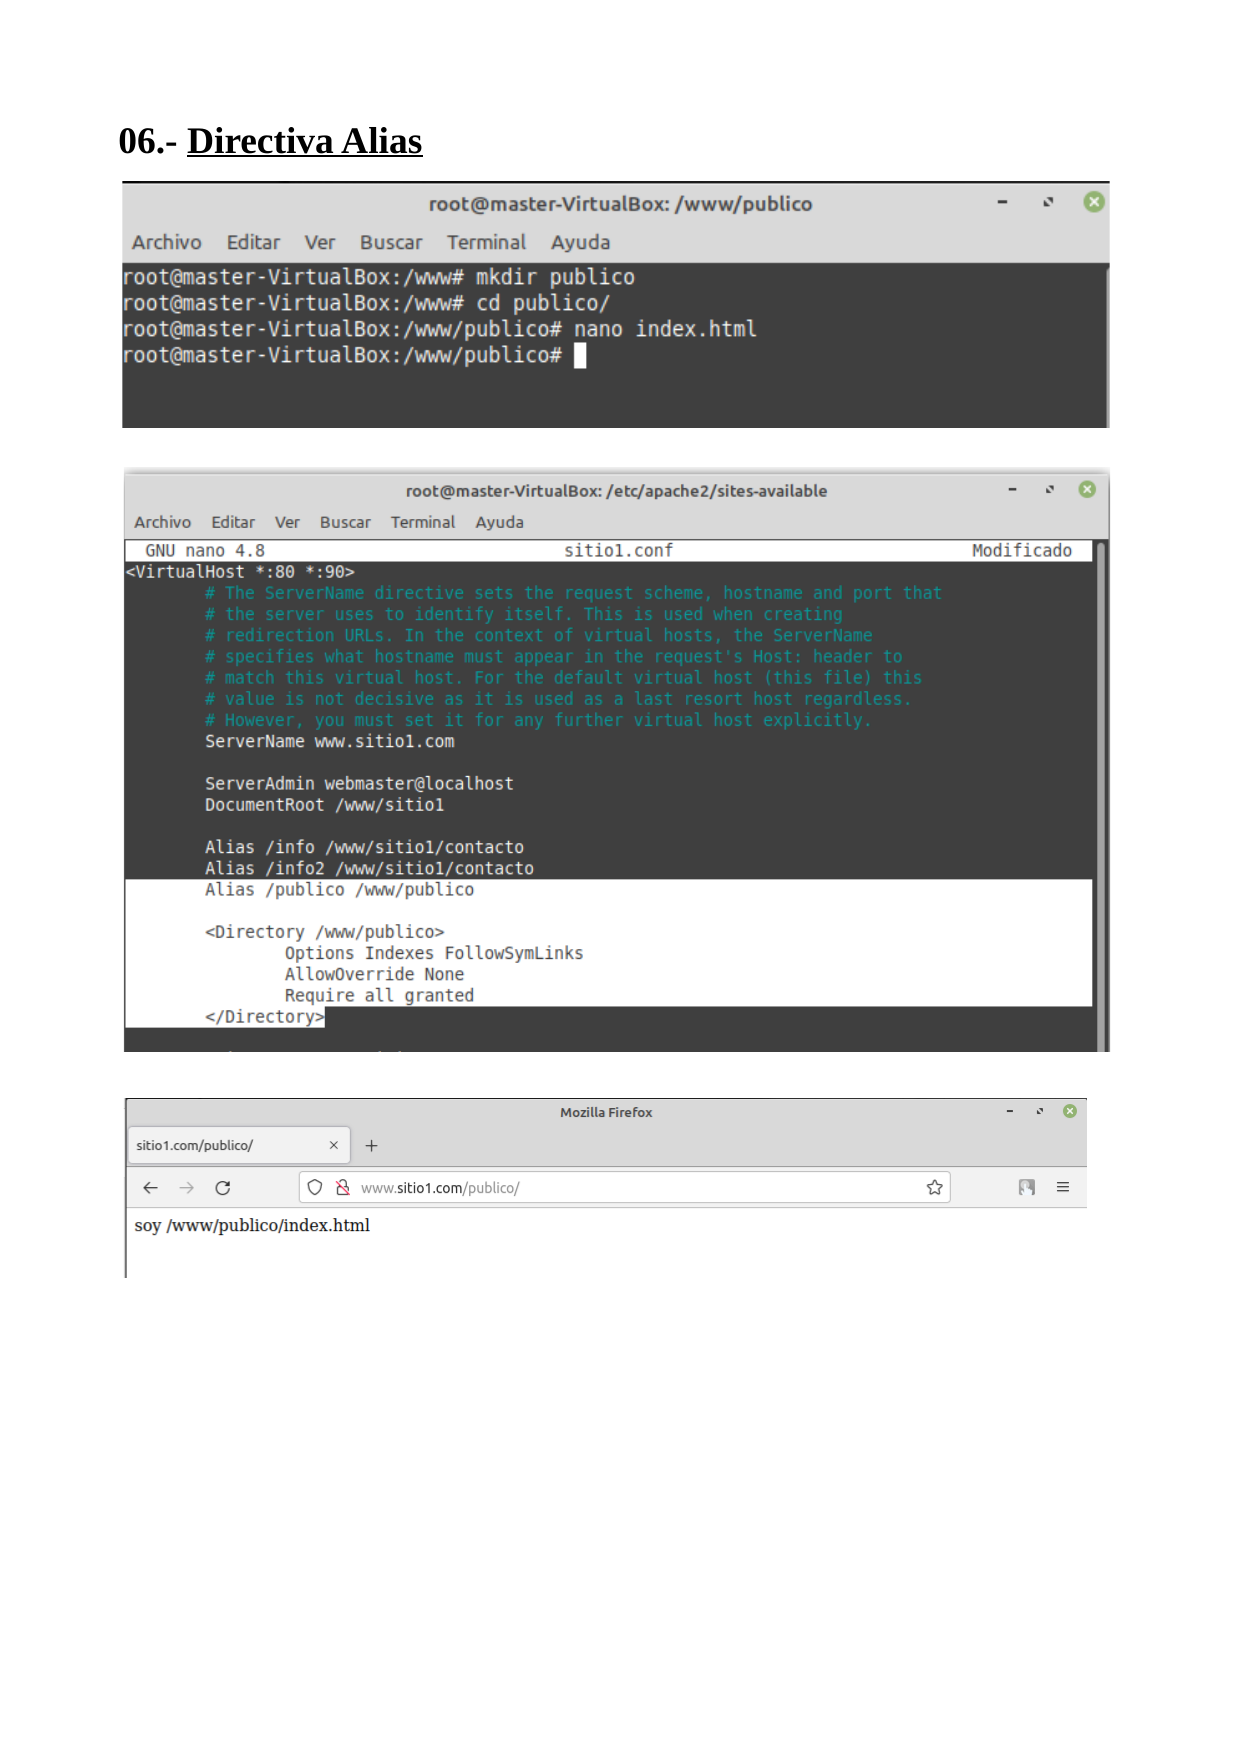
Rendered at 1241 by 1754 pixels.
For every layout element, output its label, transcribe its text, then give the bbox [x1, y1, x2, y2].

text 06.- Directiva Alias [118, 118, 1122, 161]
picture [889, 181, 1110, 358]
picture [986, 467, 1110, 1052]
